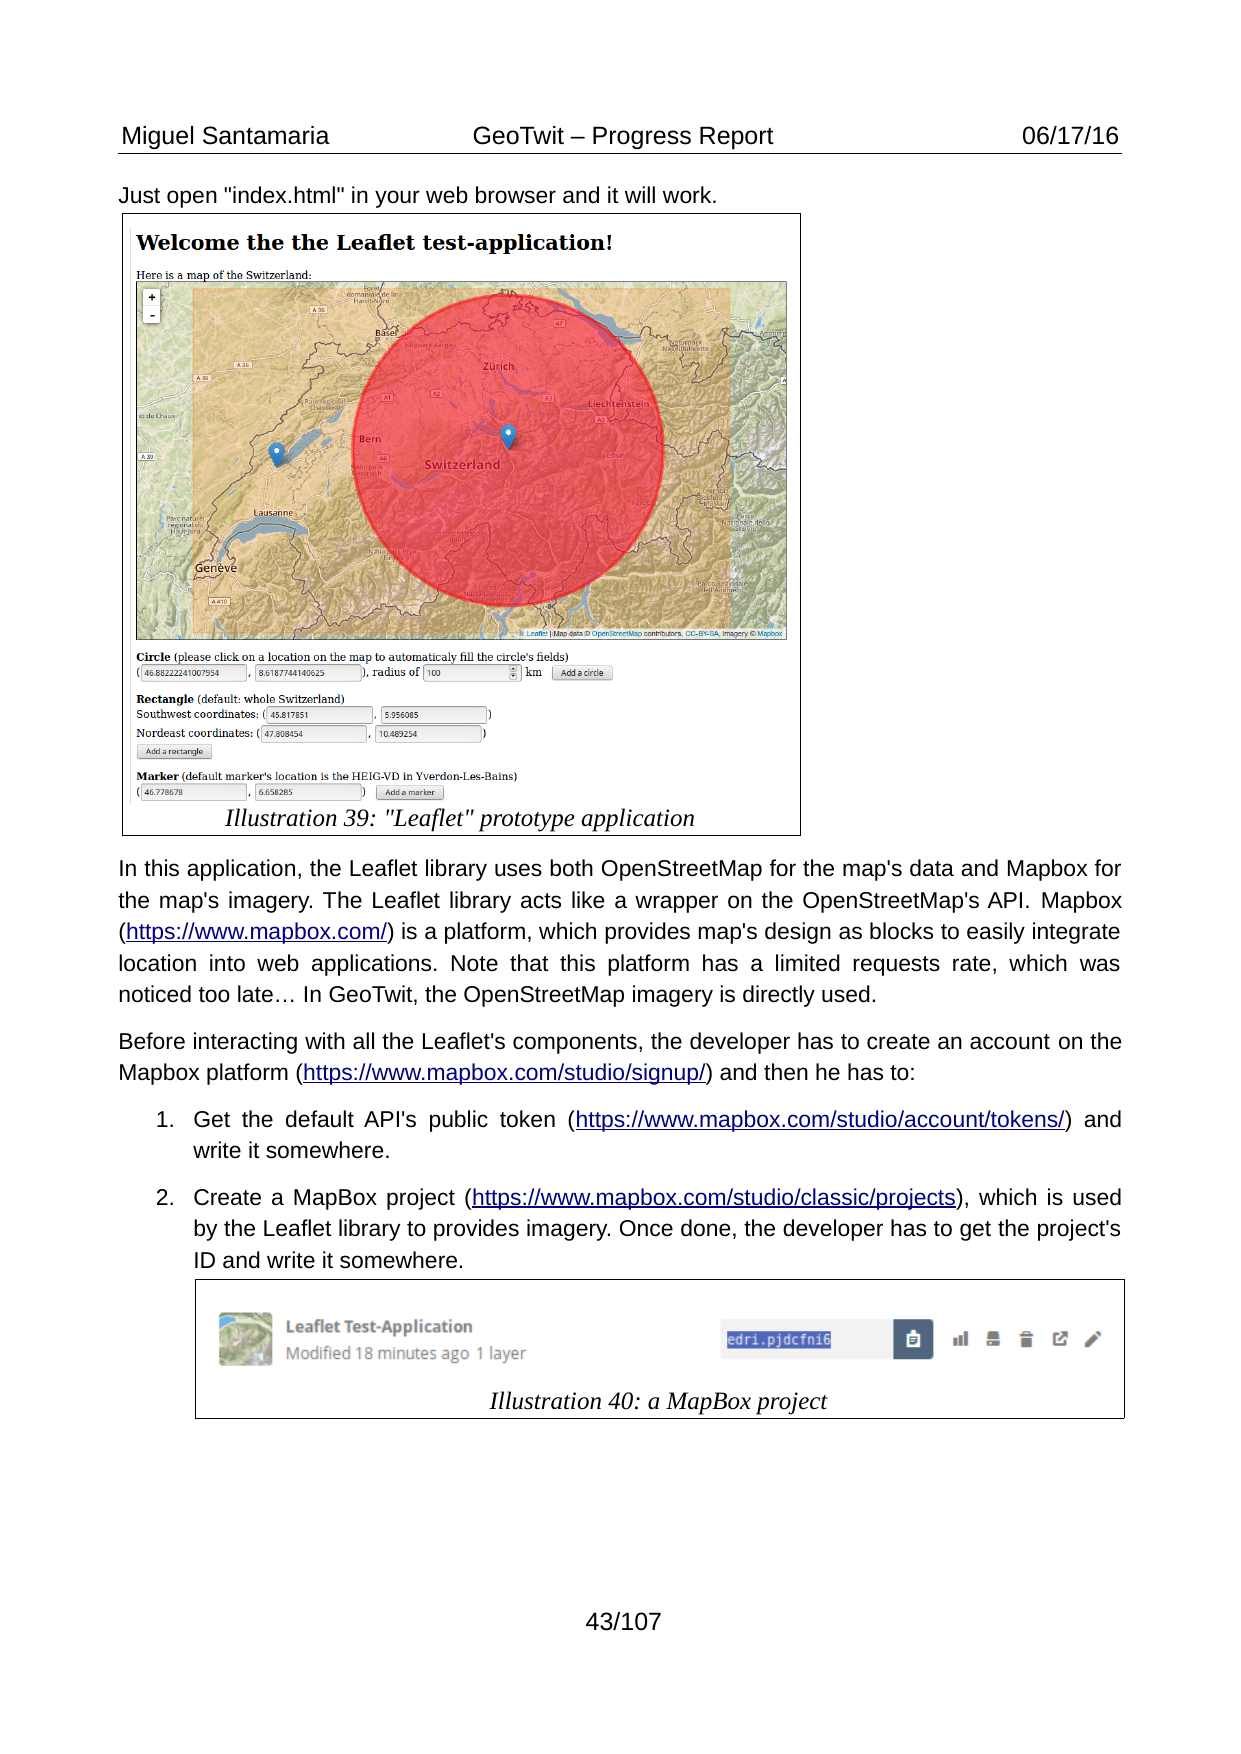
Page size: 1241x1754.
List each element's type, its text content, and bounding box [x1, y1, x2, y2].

list Illustration 40: a MapBox project [198, 1386, 1121, 1414]
picture [130, 228, 792, 804]
text In this application, the Leaflet library uses both OpenStreetMap for the map's data and Mapbox for the map's imagery. The Leaflet library acts like a wrapper on the OpenStreetMap's API. Mapbox (https://www.mapbox.com/) is a platform, which provides map's design as blocks to easily integrate location into web applications. Note that this platform has a limited requests rate, which was noticed too late… In GeoTwit, the OpenStreetMap imagery is directly used. [118, 229, 1122, 1008]
text Illustration 39: "Leaflet" prototype application [125, 228, 797, 832]
list Create a MapBox project (https://www.mapbox.com/studio/classic/projects), which is used by the Leaflet library to provides imagery. Once done, the developer has to get the project's ID and write it somewhere. [156, 1184, 1122, 1273]
list [196, 1280, 1124, 1418]
text Before interacting with all the Leaflet's components, the developer has to create an account on the Mapbox platform (https://www.mapbox.com/studio/signup/) and then he has to: [118, 1028, 1122, 1086]
list Get the default API's public token (https://www.mapbox.com/studio/account/tokens/) and write it somewhere. [156, 1106, 1122, 1164]
text [123, 214, 800, 835]
picture [198, 1294, 1121, 1386]
text Just open "index.html" in your web browser and it will work. [118, 182, 1122, 209]
